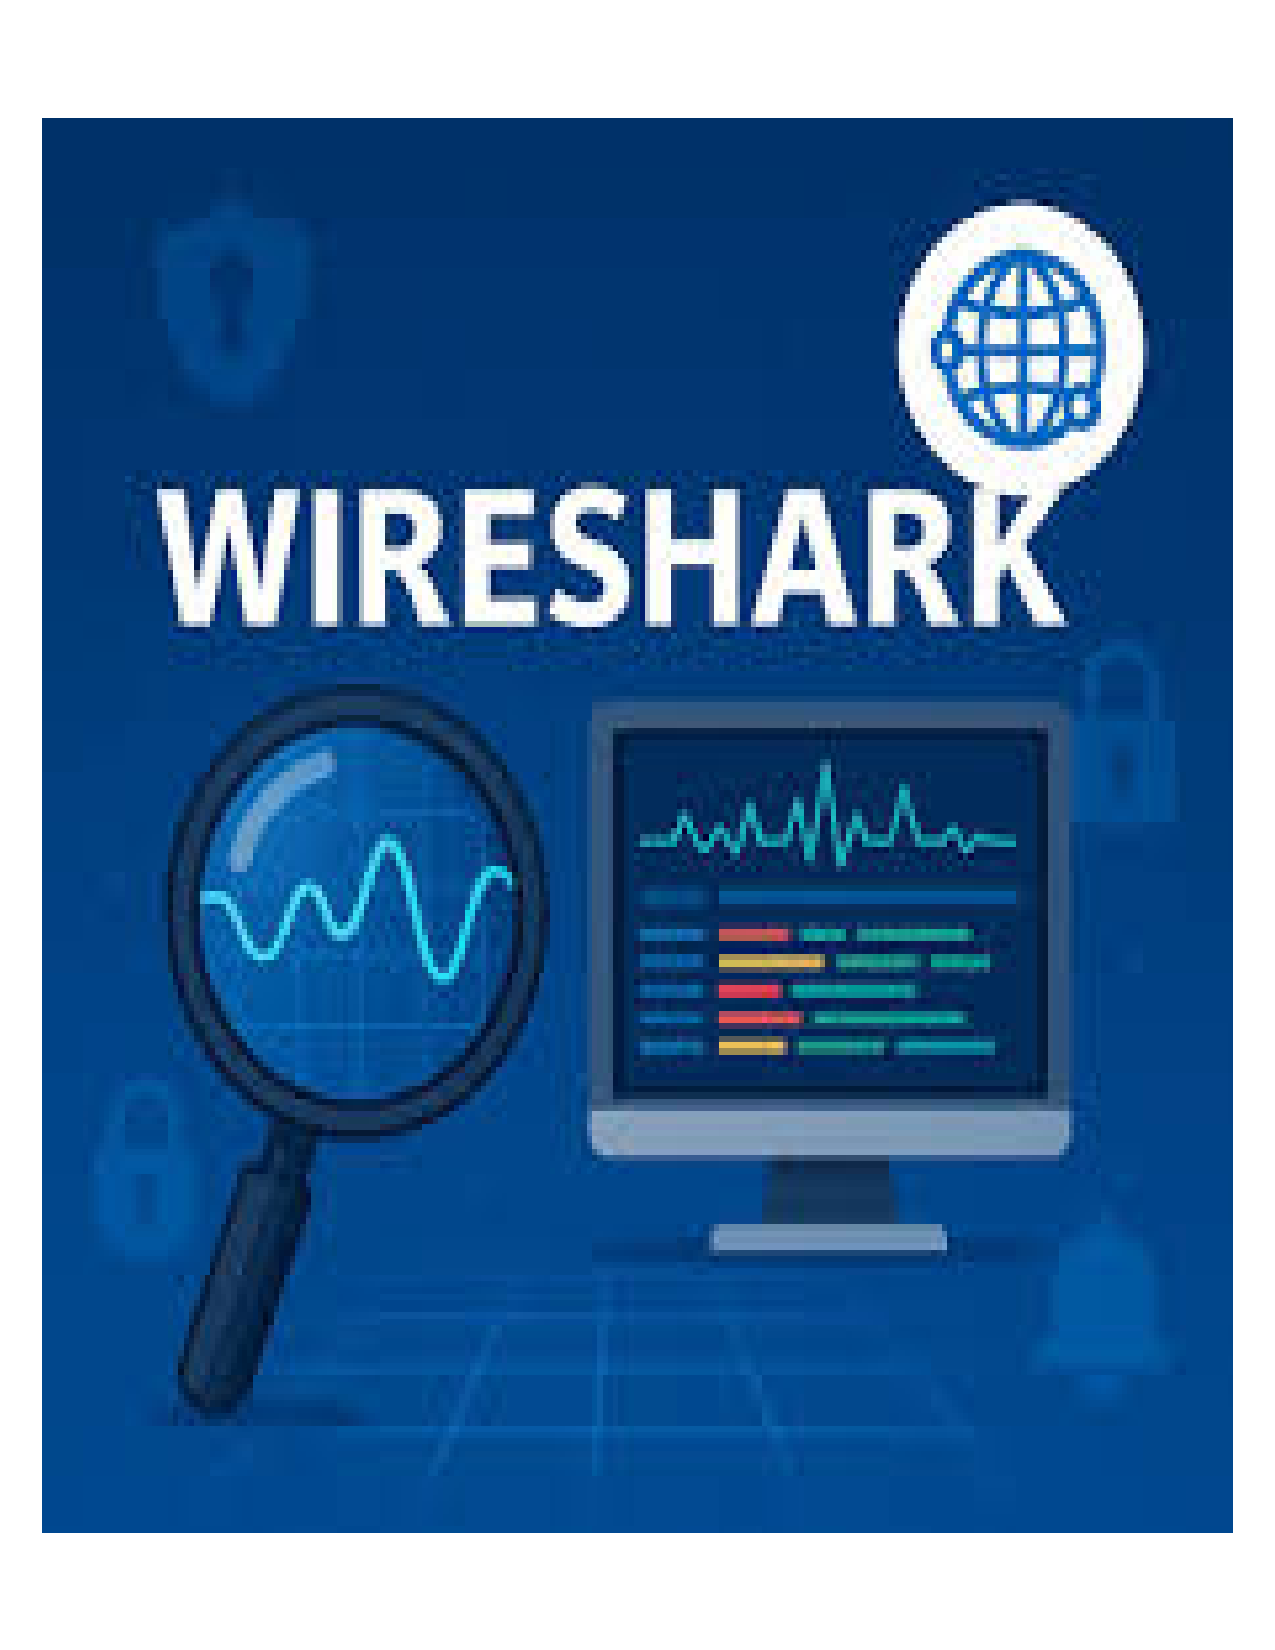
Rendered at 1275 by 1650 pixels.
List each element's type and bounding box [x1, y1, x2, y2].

picture [42, 118, 1233, 1533]
